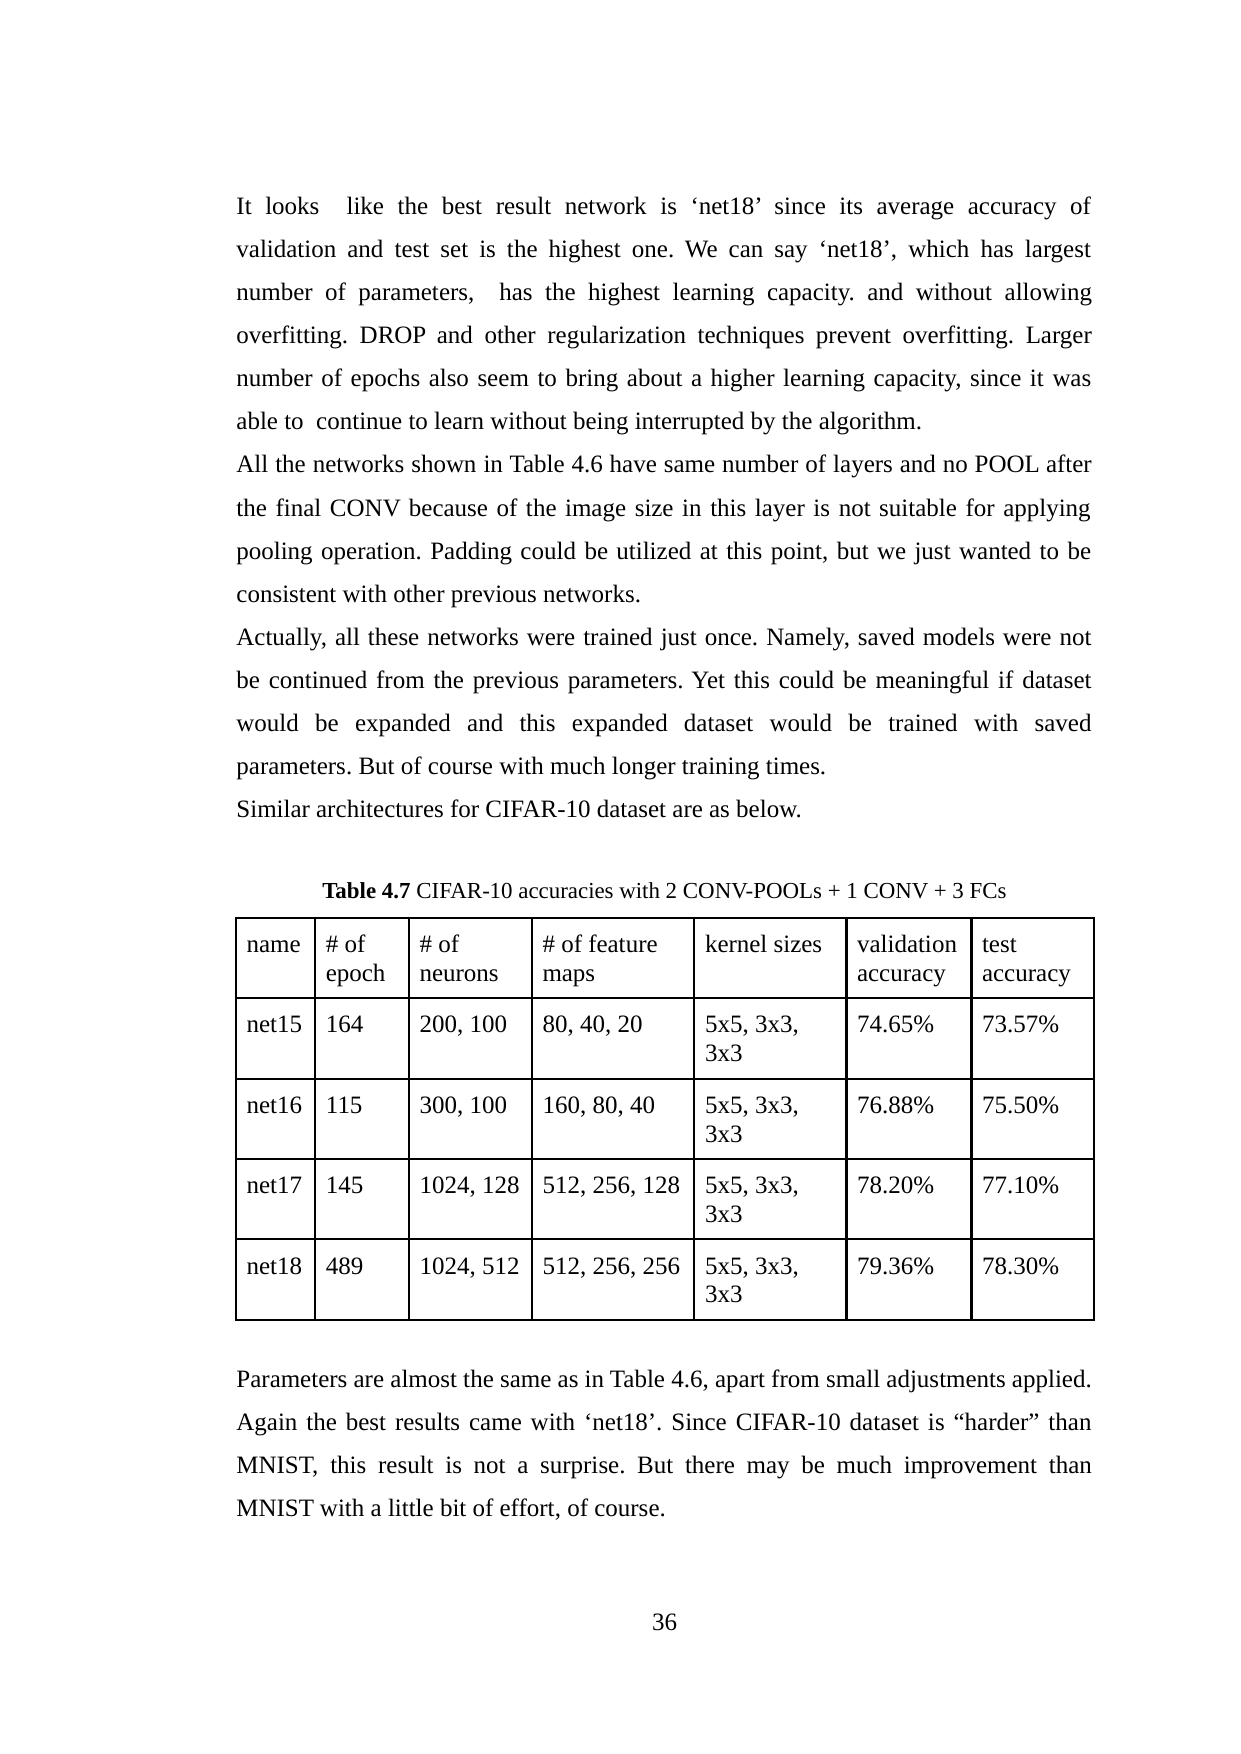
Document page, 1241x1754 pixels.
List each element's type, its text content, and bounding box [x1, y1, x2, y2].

table_cell 5x5, 3x3, 3x3 [695, 999, 845, 1077]
table_cell 200, 100 [410, 999, 531, 1077]
table_cell 79.36% [848, 1240, 970, 1319]
table_cell net18 [237, 1240, 314, 1319]
table_cell 160, 80, 40 [533, 1080, 693, 1158]
table_cell 1024, 128 [410, 1160, 531, 1238]
table_cell net15 [237, 999, 314, 1077]
text Parameters are almost the same as in Table 4.6, apart from small adjustments applied. Again the best results came with ‘net18’. Since CIFAR-10 dataset is “harder” than MNIST, this result is not a surprise. But there may be much improvement than MNIST with a little bit of effort, of course. [236, 1364, 1093, 1522]
table_cell 76.88% [848, 1080, 970, 1158]
table_header # of neurons [410, 919, 531, 997]
text It looks like the best result network is ‘net18’ since its average accuracy of validation and test set is the highest one. We can say ‘net18’, which has largest number of parameters, has the highest learning capacity. and without allowing overfitting. DROP and other regularization techniques prevent overfitting. Larger number of epochs also seem to bring about a higher learning capacity, since it was able to continue to learn without being interrupted by the algorithm. [236, 191, 1093, 435]
table_header validation accuracy [848, 919, 970, 997]
table_cell 489 [316, 1240, 408, 1319]
table_cell 145 [316, 1160, 408, 1238]
table_cell 164 [316, 999, 408, 1077]
text Similar architectures for CIFAR-10 dataset are as below. [236, 794, 1093, 823]
table_header test accuracy [973, 919, 1093, 997]
table_header # of feature maps [533, 919, 693, 997]
table_cell 75.50% [973, 1080, 1093, 1158]
text All the networks shown in Table 4.6 have same number of layers and no POOL after the final CONV because of the image size in this layer is not suitable for applying pooling operation. Padding could be utilized at this point, but we just wanted to be consistent with other previous networks. [236, 449, 1093, 608]
table_cell 80, 40, 20 [533, 999, 693, 1077]
table_cell 74.65% [848, 999, 970, 1077]
table_cell net16 [237, 1080, 314, 1158]
table_header kernel sizes [695, 919, 845, 997]
table_cell 77.10% [973, 1160, 1093, 1238]
table_cell 73.57% [973, 999, 1093, 1077]
table_cell 300, 100 [410, 1080, 531, 1158]
table_header # of epoch [316, 919, 408, 997]
table_cell 78.30% [973, 1240, 1093, 1319]
table_cell 1024, 512 [410, 1240, 531, 1319]
table_cell 115 [316, 1080, 408, 1158]
table_cell 512, 256, 128 [533, 1160, 693, 1238]
table_cell 5x5, 3x3, 3x3 [695, 1080, 845, 1158]
table_cell 78.20% [848, 1160, 970, 1238]
table_cell net17 [237, 1160, 314, 1238]
text Actually, all these networks were trained just once. Namely, saved models were not be continued from the previous parameters. Yet this could be meaningful if dataset would be expanded and this expanded dataset would be trained with saved parameters. But of course with much longer training times. [236, 622, 1093, 780]
table_cell 5x5, 3x3, 3x3 [695, 1160, 845, 1238]
table_cell 5x5, 3x3, 3x3 [695, 1240, 845, 1319]
table_header name [237, 919, 314, 997]
table_cell 512, 256, 256 [533, 1240, 693, 1319]
text Table 4.7 CIFAR-10 accuracies with 2 CONV-POOLs + 1 CONV + 3 FCs [236, 877, 1093, 903]
